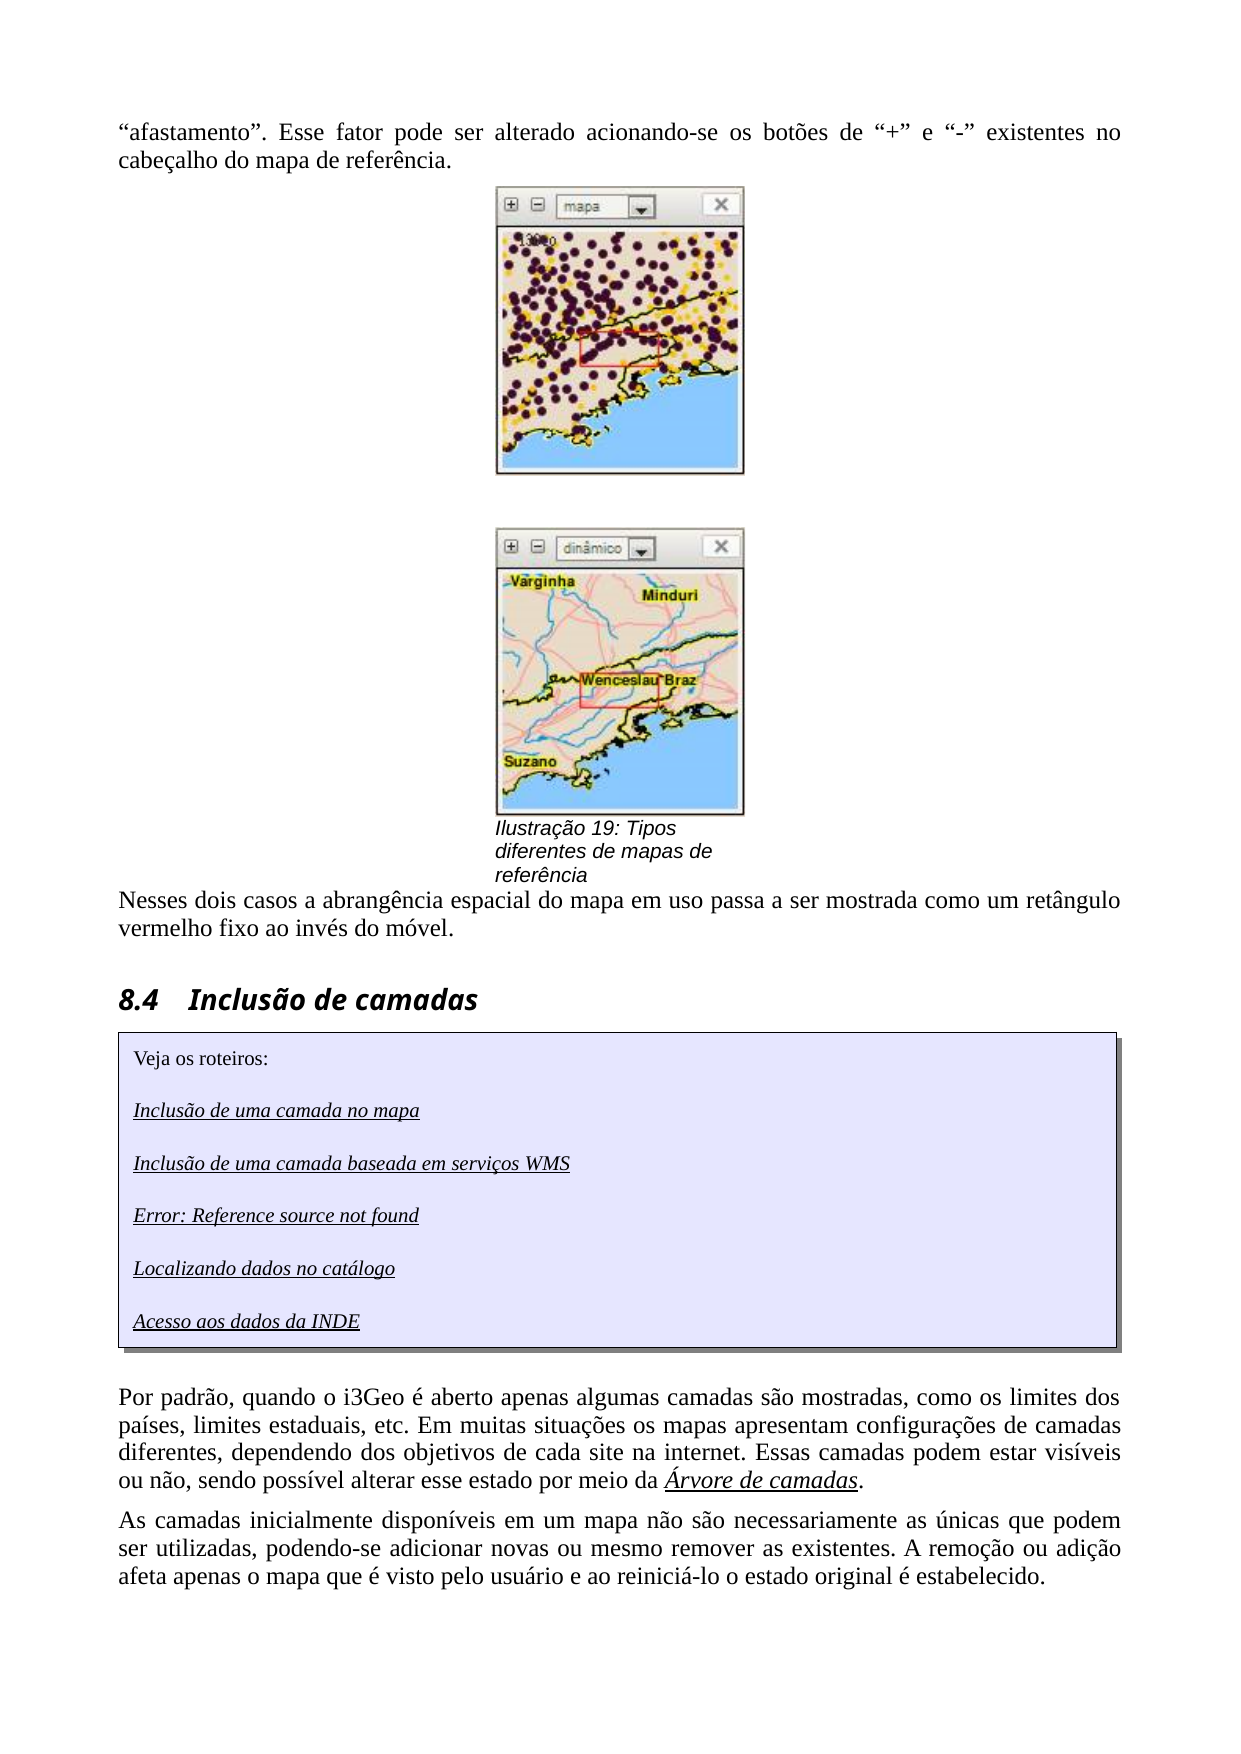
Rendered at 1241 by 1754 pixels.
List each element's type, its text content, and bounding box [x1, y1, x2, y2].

text Ilustração 19: Tipos diferentes de mapas de referência [495, 817, 745, 887]
text Acesso aos dados da INDE [119, 1295, 1116, 1347]
picture [495, 527, 746, 817]
text Veja os roteiros: [119, 1033, 1116, 1070]
text Nesses dois casos a abrangência espacial do mapa em uso passa a ser mostrada como um retângulo vermelho fixo ao invés do móvel. [118, 515, 1122, 942]
text Localizando dados no catálogo [119, 1242, 1116, 1280]
text As camadas inicialmente disponíveis em um mapa não são necessariamente as únicas que podem ser utilizadas, podendo-se adicionar novas ou mesmo remover as existentes. A remoção ou adição afeta apenas o mapa que é visto pelo usuário e ao reiniciá-lo o estado original é estabelecido. [118, 1506, 1122, 1589]
text Erro: Origem da referência não encontrada [119, 1189, 1116, 1227]
subtitle Inclusão de camadas [118, 979, 1122, 1019]
text “afastamento”. Esse fator pode ser alterado acionando-se os botões de “+” e “-” existentes no cabeçalho do mapa de referência. [118, 118, 1122, 173]
picture [495, 186, 745, 476]
text Inclusão de uma camada baseada em serviços WMS [119, 1137, 1116, 1175]
text Por padrão, quando o i3Geo é aberto apenas algumas camadas são mostradas, como os limites dos países, limites estaduais, etc. Em muitas situações os mapas apresentam configurações de camadas diferentes, dependendo dos objetivos de cada site na internet. Essas camadas podem estar visíveis ou não, sendo possível alterar esse estado por meio da Árvore de camadas. [118, 1383, 1122, 1494]
text Inclusão de uma camada no mapa [119, 1084, 1116, 1122]
